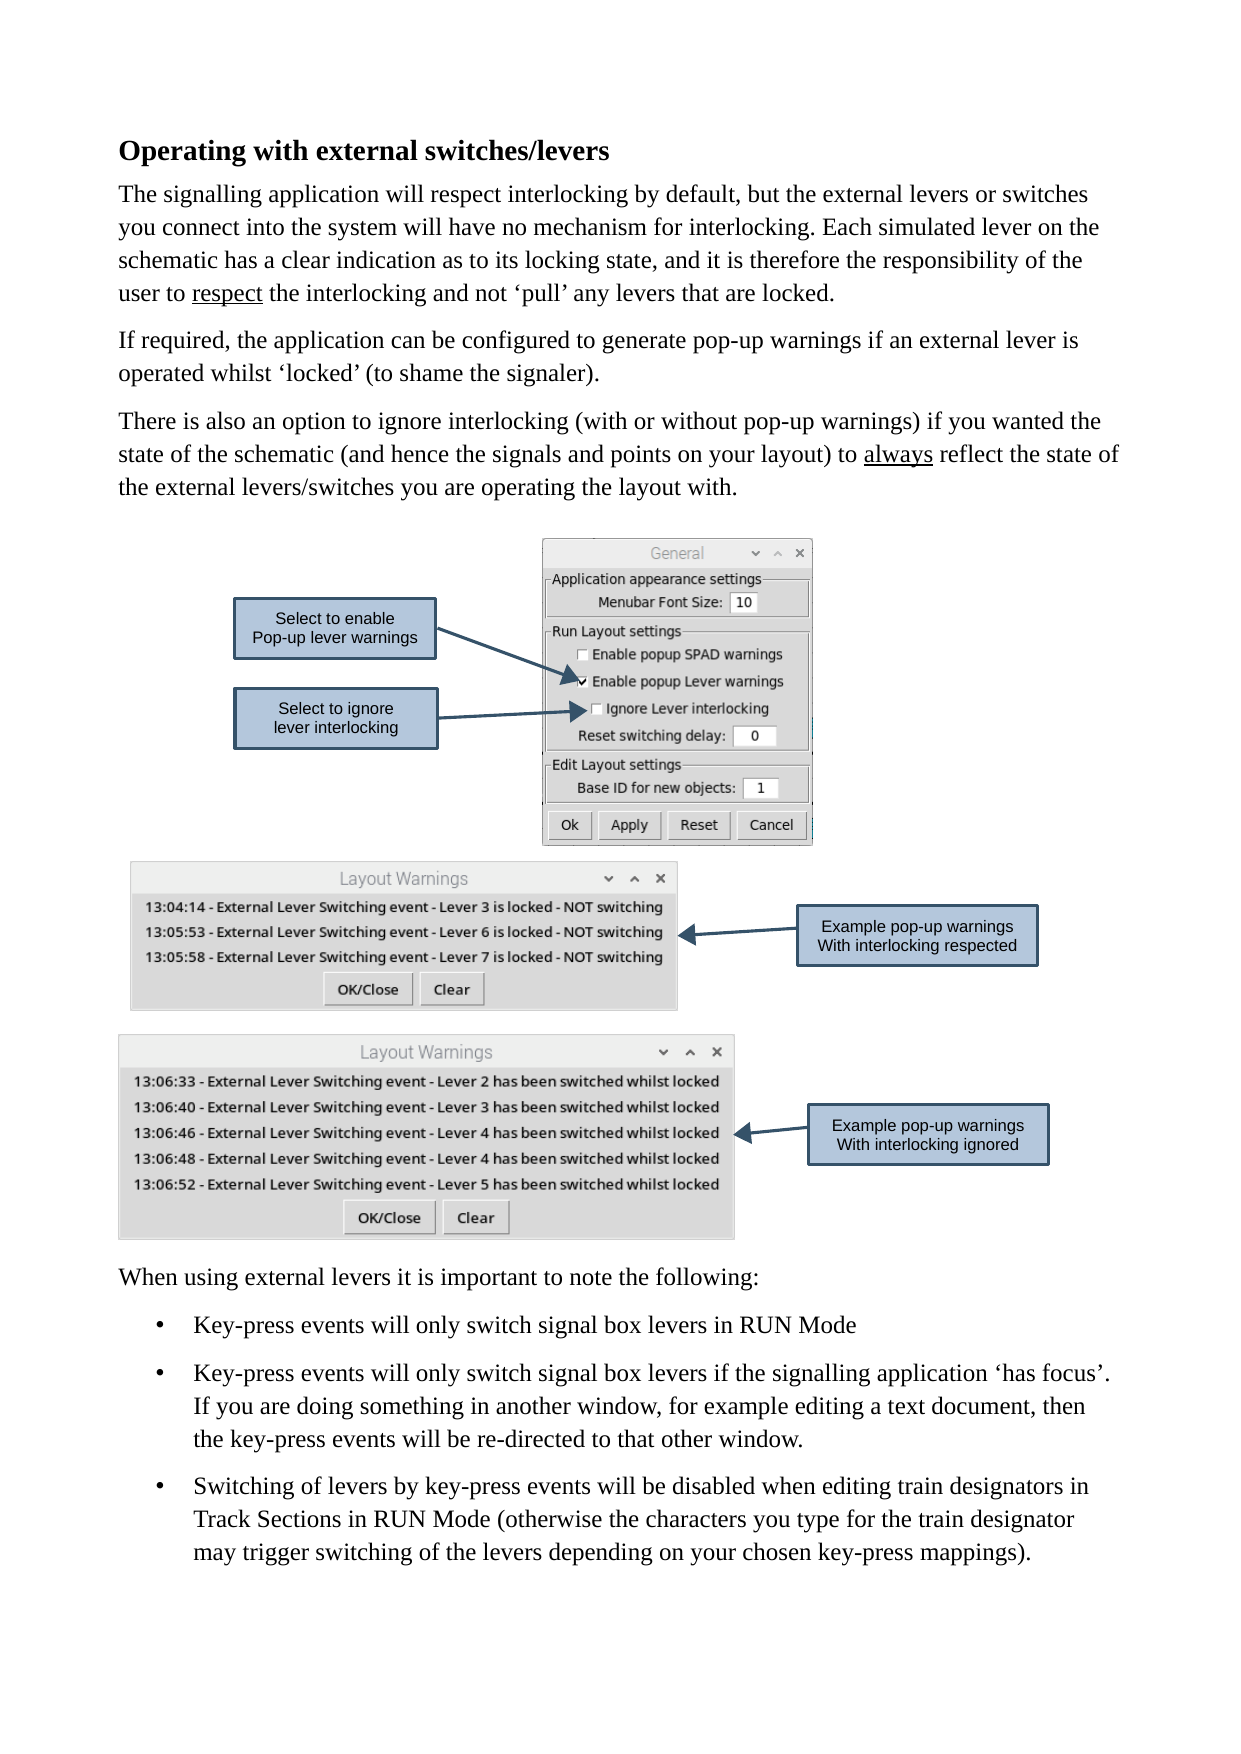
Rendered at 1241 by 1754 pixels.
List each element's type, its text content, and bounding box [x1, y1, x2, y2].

text There is also an option to ignore interlocking (with or without pop-up warnings) if you wanted the state of the schematic (and hence the signals and points on your layout) to always reflect the state of the external levers/switches you are operating the layout with. [118, 406, 1122, 501]
picture [118, 1034, 735, 1240]
text If required, the application can be configured to generate pop-up warnings if an external lever is operated whilst ‘locked’ (to shame the signaler). [118, 325, 1122, 387]
text The signalling application will respect interlocking by default, but the external levers or switches you connect into the system will have no mechanism for interlocking. Each simulated lever on the schematic has a clear indication as to its locking state, and it is therefore the responsibility of the user to respect the interlocking and not ‘pull’ any levers that are locked. [118, 179, 1122, 307]
list Switching of levers by key-press events will be disabled when editing train designators in Track Sections in RUN Mode (otherwise the characters you type for the train designator may trigger switching of the levers depending on your chosen key-press mappings). [156, 1471, 1122, 1566]
picture [542, 538, 813, 846]
text When using external levers it is important to note the following: [118, 1262, 1122, 1291]
subtitle Operating with external switches/levers [118, 133, 1122, 166]
list Key-press events will only switch signal box levers in RUN Mode [156, 1310, 1122, 1339]
picture [130, 861, 678, 1011]
list Key-press events will only switch signal box levers if the signalling application ‘has focus’. If you are doing something in another window, for example editing a text document, then the key-press events will be re-directed to that other window. [156, 1358, 1122, 1452]
